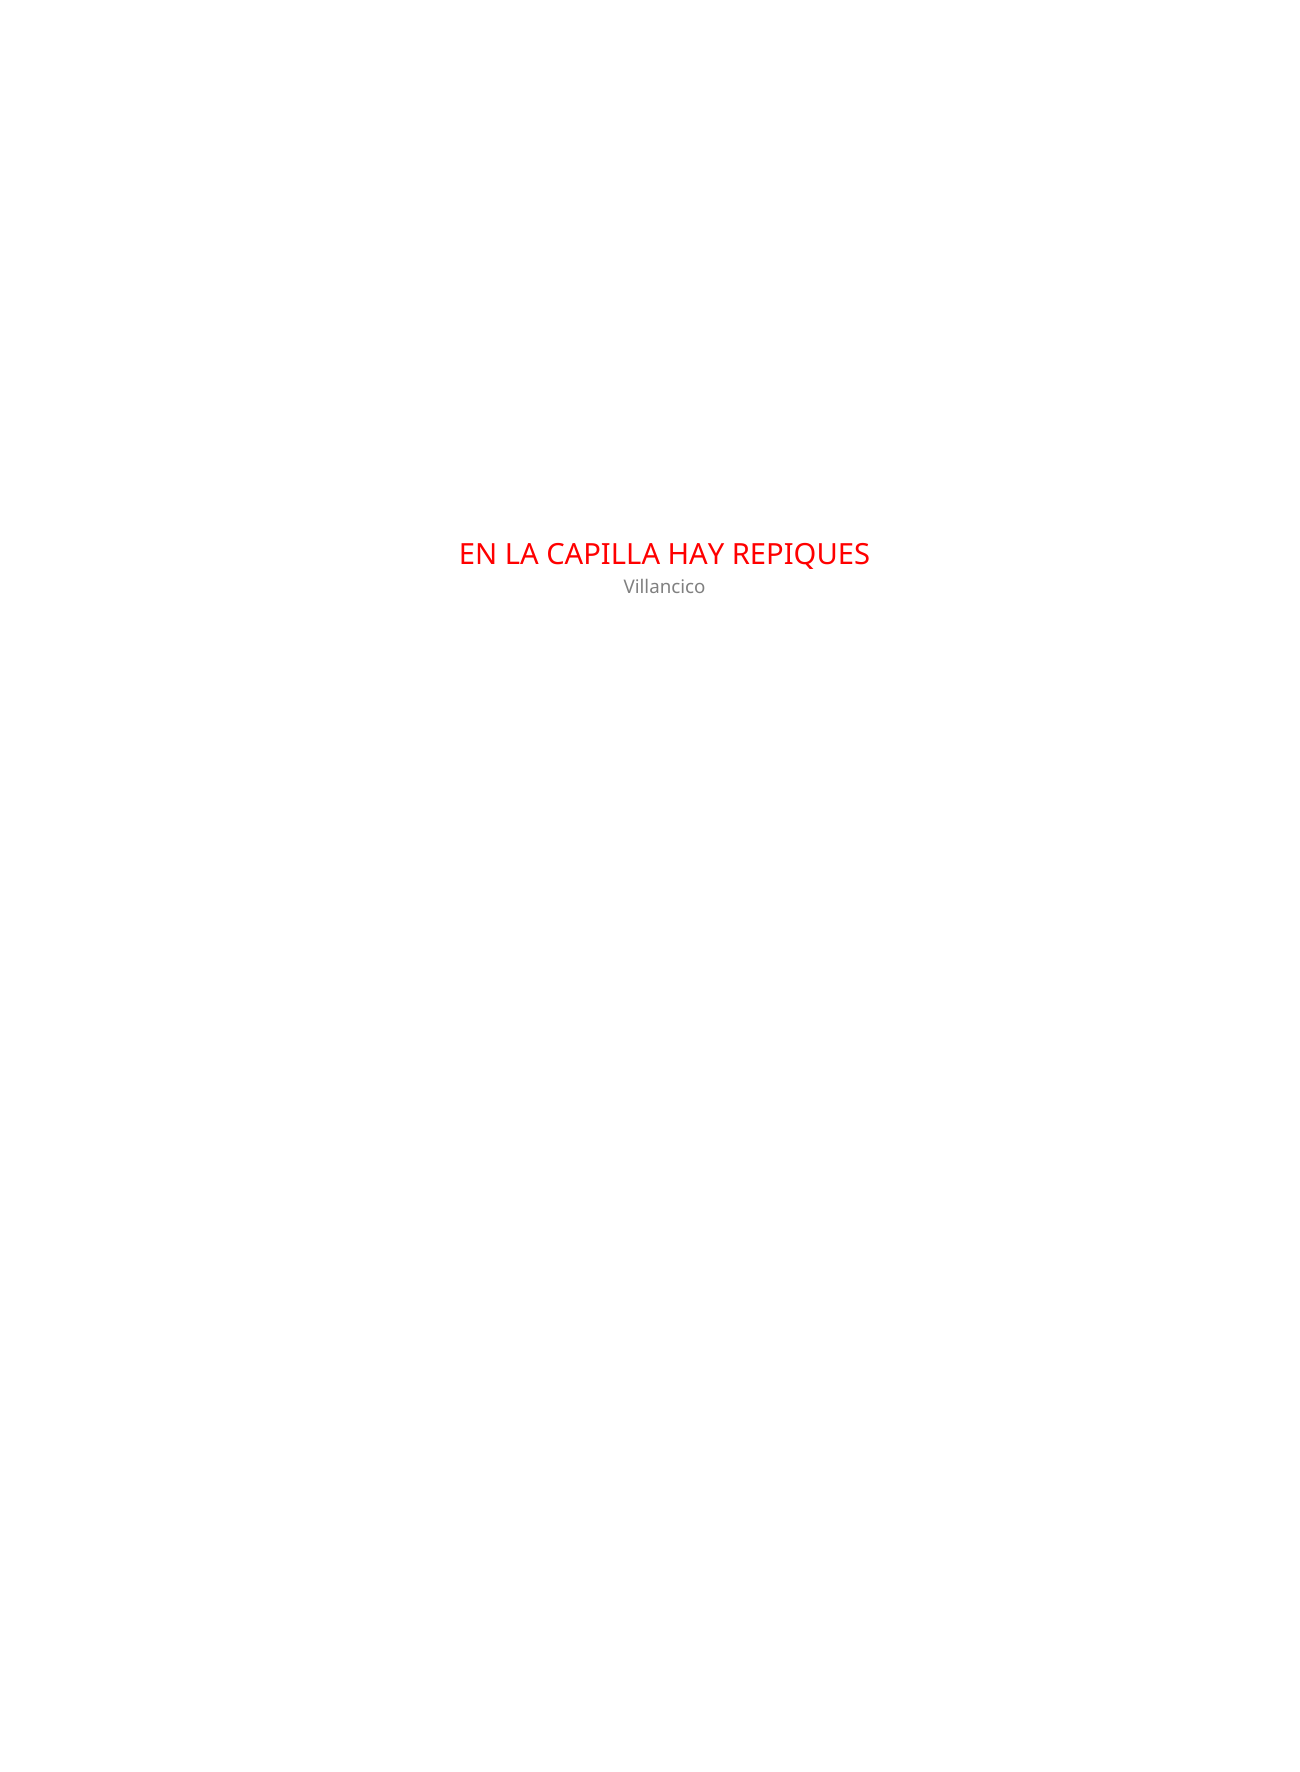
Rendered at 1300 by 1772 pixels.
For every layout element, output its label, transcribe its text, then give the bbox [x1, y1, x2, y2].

text EN LA CAPILLA HAY REPIQUES [104, 533, 1224, 573]
text Villancico [104, 573, 1224, 598]
